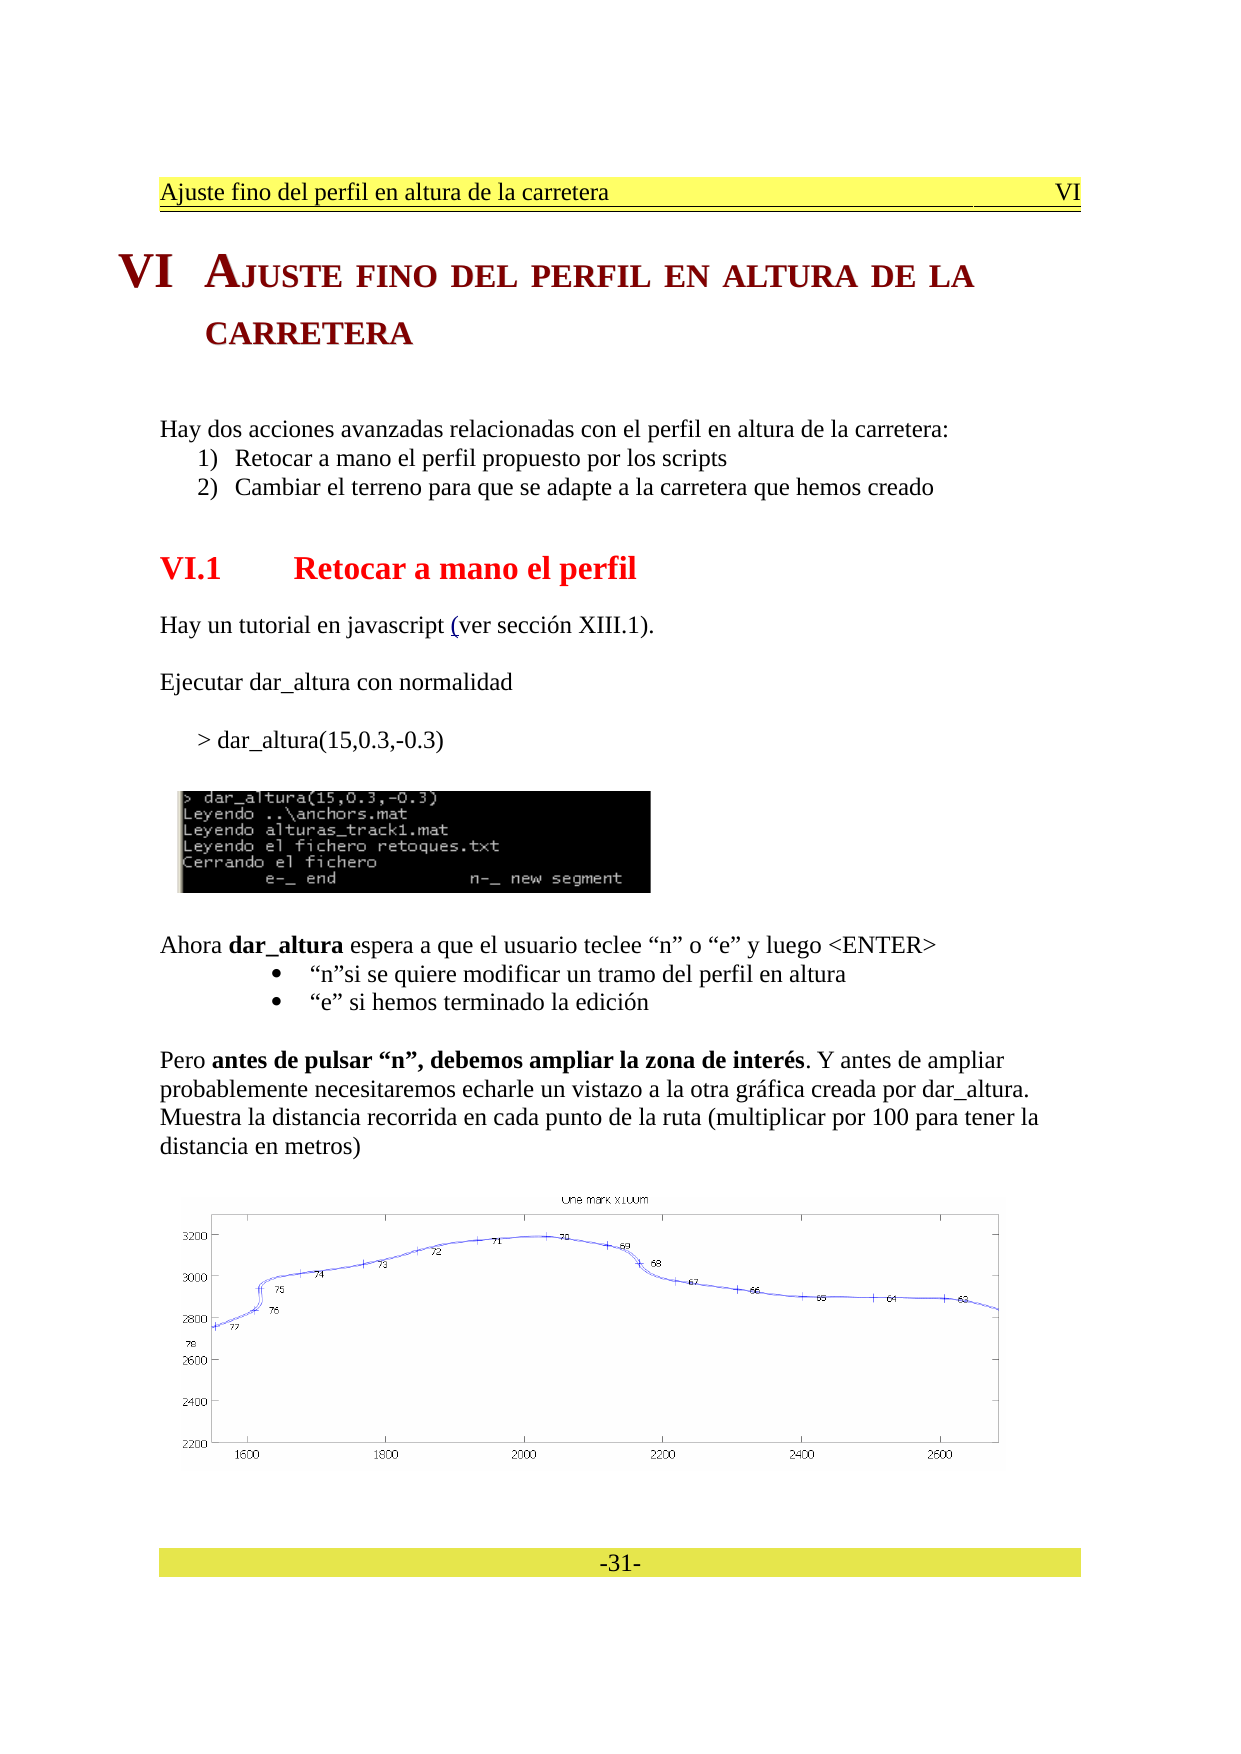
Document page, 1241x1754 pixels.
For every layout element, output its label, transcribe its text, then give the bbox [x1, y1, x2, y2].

picture [176, 1197, 1006, 1472]
text Hay un tutorial en javascript (ver sección XIII.1). [159, 610, 1081, 639]
list “e” si hemos terminado la edición [272, 987, 1081, 1016]
text Ejecutar dar_altura con normalidad [159, 667, 1081, 696]
text > dar_altura(15,0.3,-0.3) [197, 725, 1081, 754]
subtitle Retocar a mano el perfil [159, 548, 1081, 586]
list Retocar a mano el perfil propuesto por los scripts [197, 443, 1081, 472]
picture [176, 791, 651, 893]
subtitle Ajuste fino del perfil en altura de la carretera [118, 240, 1081, 355]
list Cambiar el terreno para que se adapte a la carretera que hemos creado [197, 472, 1081, 501]
text Pero antes de pulsar “n”, debemos ampliar la zona de interés. Y antes de ampliar probablemente necesitaremos echarle un vistazo a la otra gráfica creada por dar_altura. Muestra la distancia recorrida en cada punto de la ruta (multiplicar por 100 para tener la distancia en metros) [159, 1045, 1081, 1160]
text Ahora dar_altura espera a que el usuario teclee “n” o “e” y luego <ENTER> [159, 930, 1081, 959]
list “n”si se quiere modificar un tramo del perfil en altura [272, 959, 1081, 987]
text Hay dos acciones avanzadas relacionadas con el perfil en altura de la carretera: [159, 414, 1081, 443]
